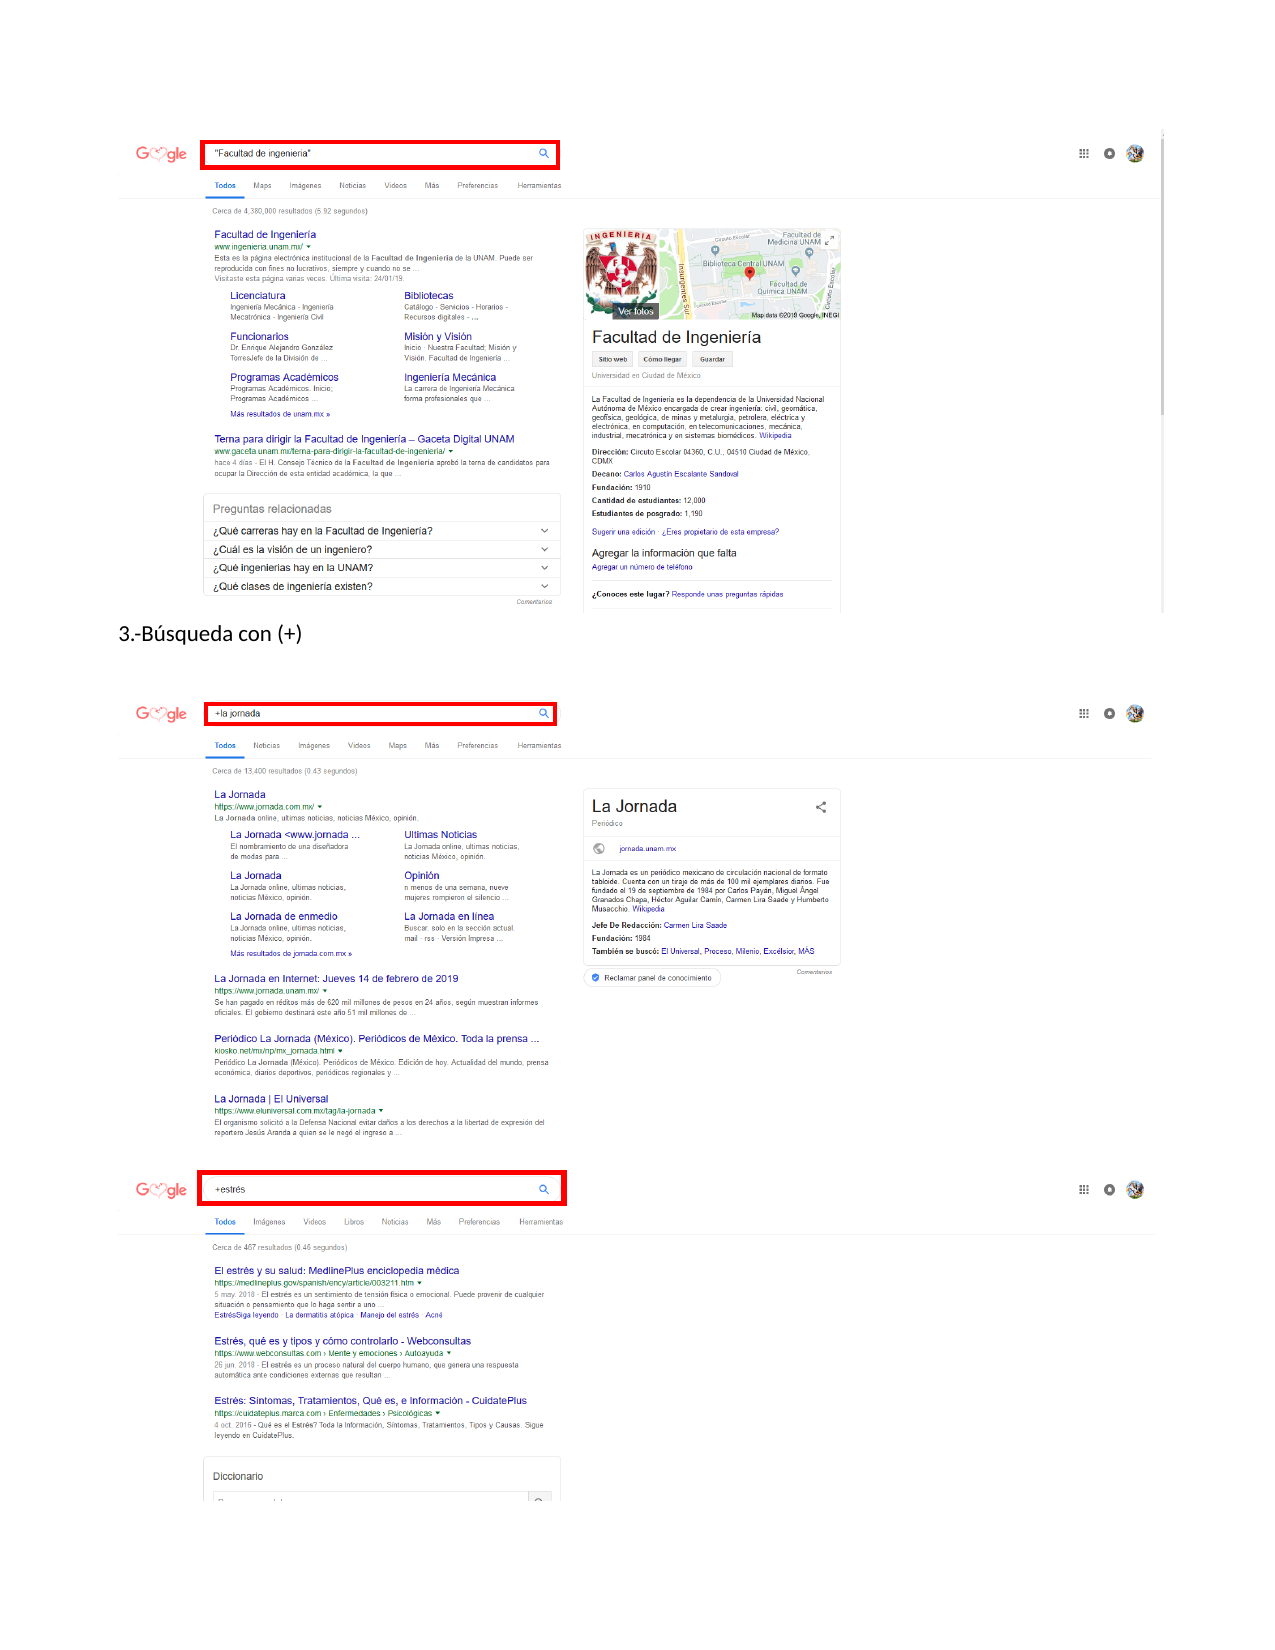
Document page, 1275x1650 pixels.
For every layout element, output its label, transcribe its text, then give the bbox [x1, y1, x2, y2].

picture [118, 1171, 1155, 1501]
text 3.-Búsqueda con (+) [118, 619, 1205, 648]
picture [118, 693, 1152, 1141]
picture [118, 129, 1164, 613]
picture [202, 1175, 561, 1201]
